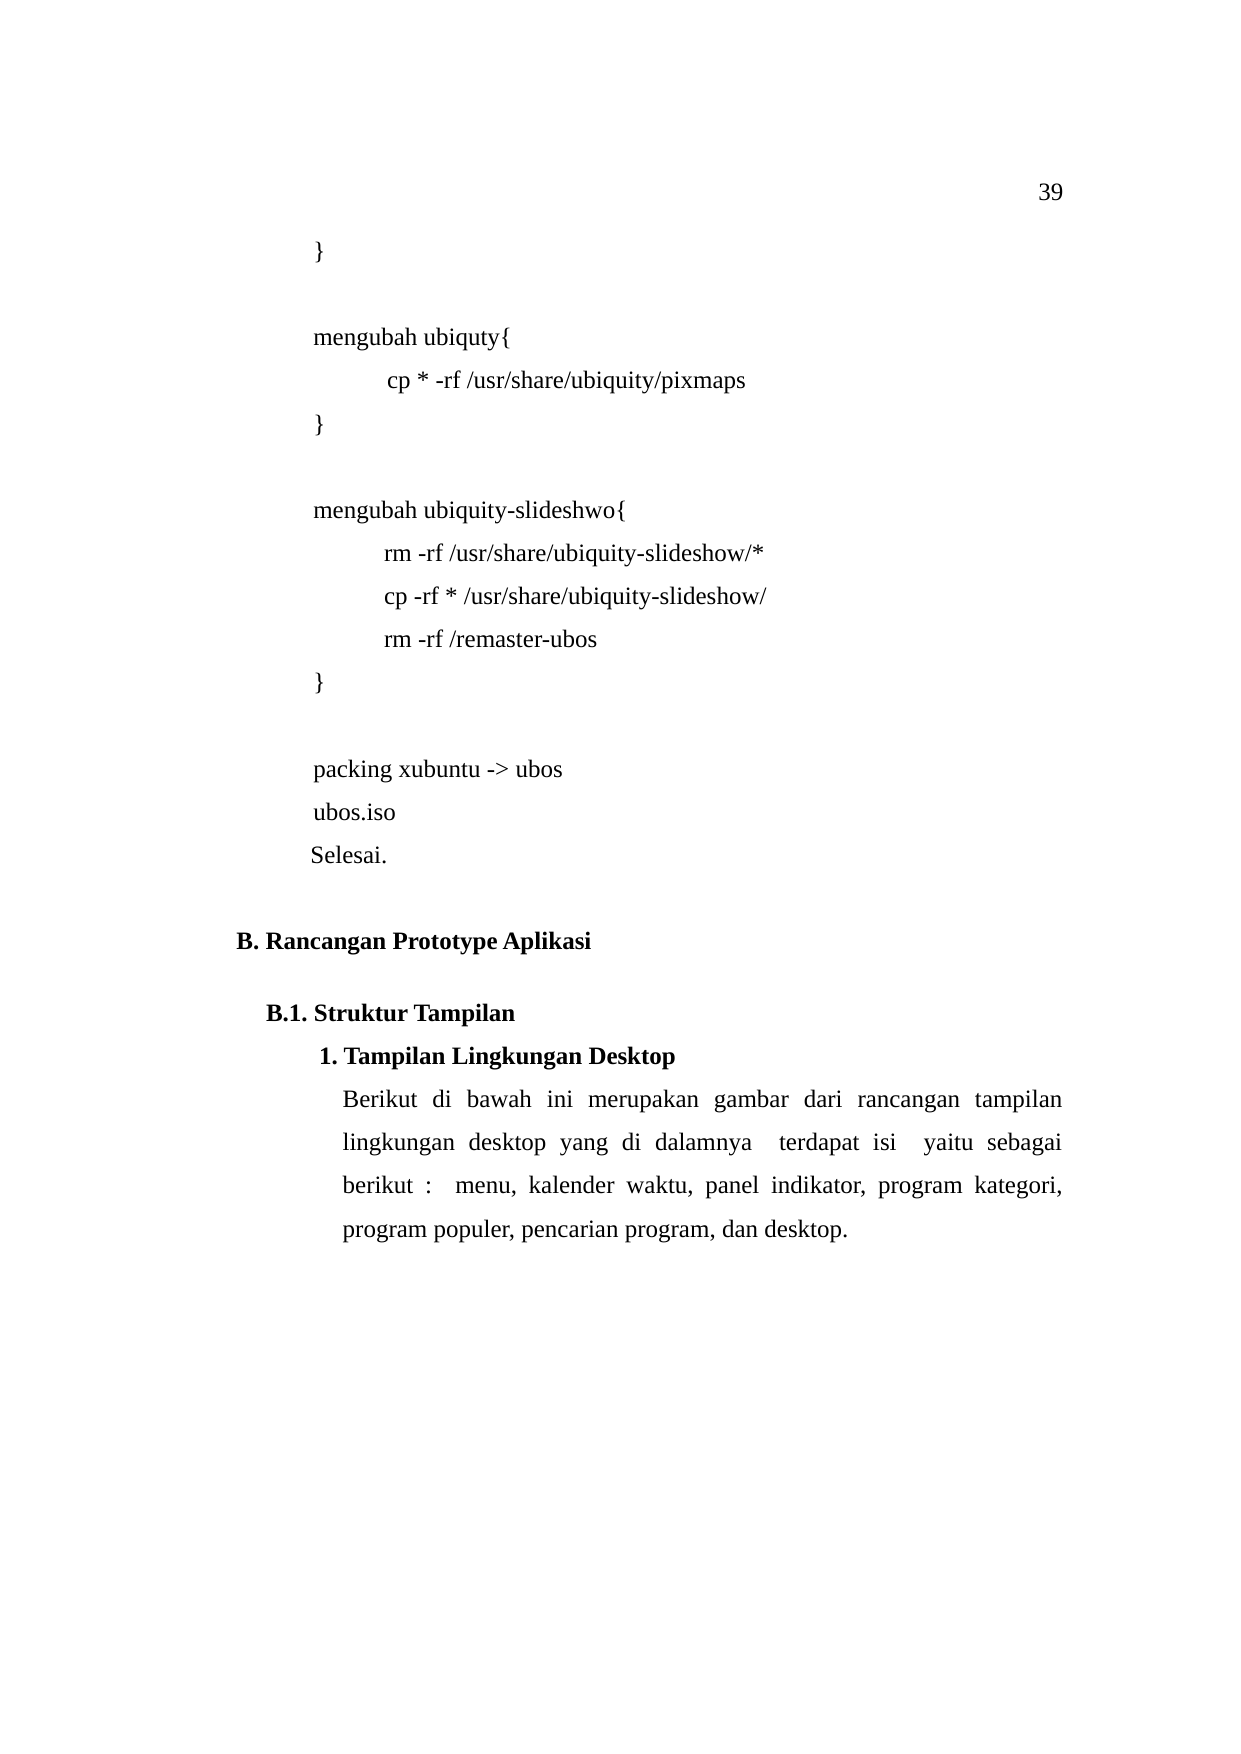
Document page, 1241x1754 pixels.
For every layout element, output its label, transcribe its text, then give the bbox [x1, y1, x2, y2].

text 1. Tampilan Lingkungan Desktop [319, 1041, 1063, 1070]
text Selesai. [236, 840, 1063, 869]
text packing xubuntu -> ubos [313, 754, 1063, 782]
text } [313, 667, 1063, 696]
text mengubah ubiquty{ [313, 322, 1063, 351]
text ubos.iso [313, 797, 1063, 826]
text rm -rf /usr/share/ubiquity-slideshow/* [384, 538, 1063, 567]
text } [313, 409, 1063, 437]
text B. Rancangan Prototype Aplikasi [236, 926, 1063, 955]
text Berikut di bawah ini merupakan gambar dari rancangan tampilan lingkungan desktop yang di dalamnya terdapat isi yaitu sebagai berikut : menu, kalender waktu, panel indikator, program kategori, program populer, pencarian program, dan desktop. [342, 1084, 1063, 1242]
text cp * -rf /usr/share/ubiquity/pixmaps [313, 366, 1063, 394]
text rm -rf /remaster-ubos [384, 624, 1063, 653]
text } [313, 236, 1063, 265]
text B.1. Struktur Tampilan [266, 998, 1063, 1027]
text mengubah ubiquity-slideshwo{ [313, 495, 1063, 524]
text cp -rf * /usr/share/ubiquity-slideshow/ [384, 581, 1063, 610]
